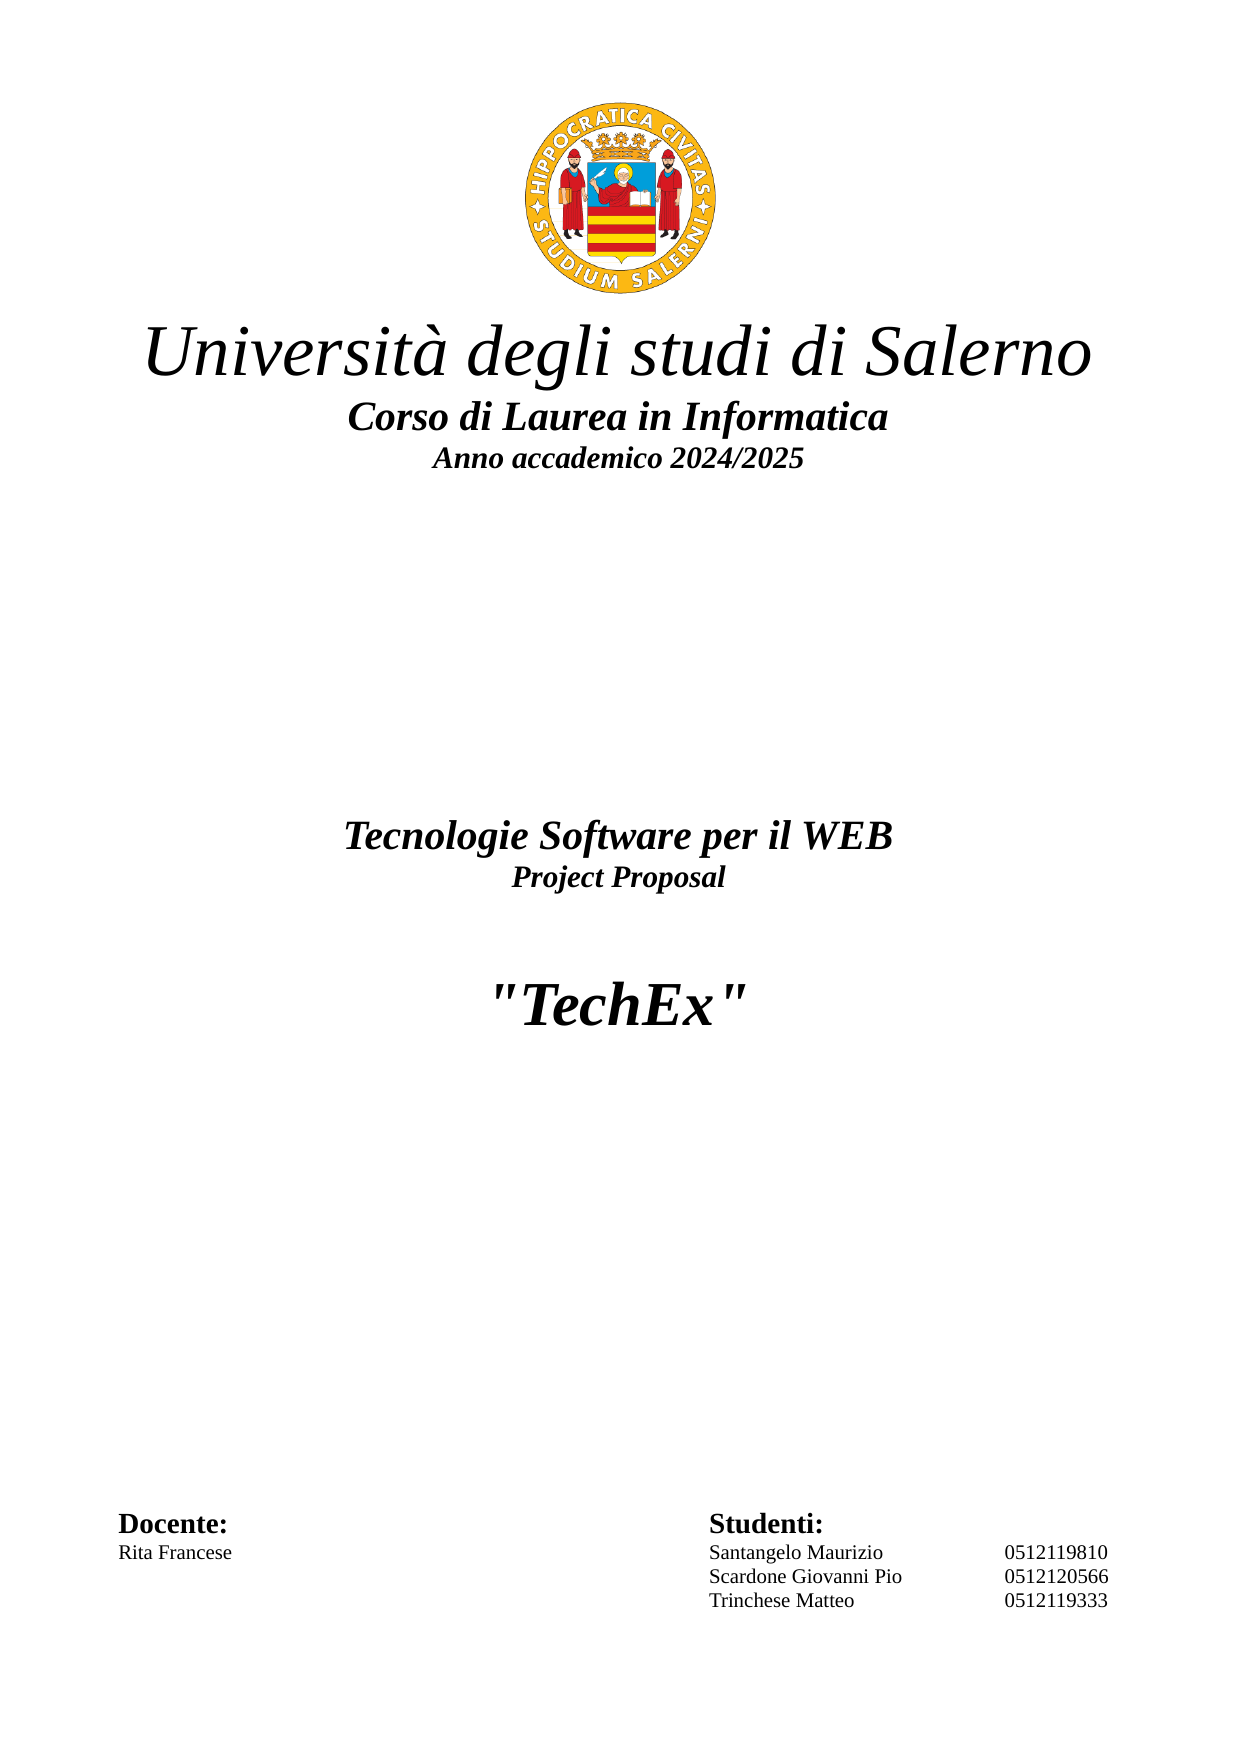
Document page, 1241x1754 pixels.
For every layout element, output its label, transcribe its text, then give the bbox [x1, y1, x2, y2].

text Corso di Laurea in Informatica [118, 392, 1122, 439]
picture [348, 99, 892, 308]
text Scardone Giovanni Pio 0512120566 [118, 1564, 1122, 1588]
text Anno accademico 2024/2025 [118, 439, 1122, 475]
text Rita Francese Santangelo Maurizio 0512119810 [118, 1540, 1122, 1564]
text Trinchese Matteo 0512119333 [118, 1588, 1122, 1612]
text Università degli studi di Salerno [118, 286, 1122, 392]
text Project Proposal [118, 859, 1122, 895]
text Tecnologie Software per il WEB [118, 811, 1122, 859]
text Docente: Studenti: [118, 1506, 1122, 1540]
text "TechEx" [118, 967, 1122, 1039]
